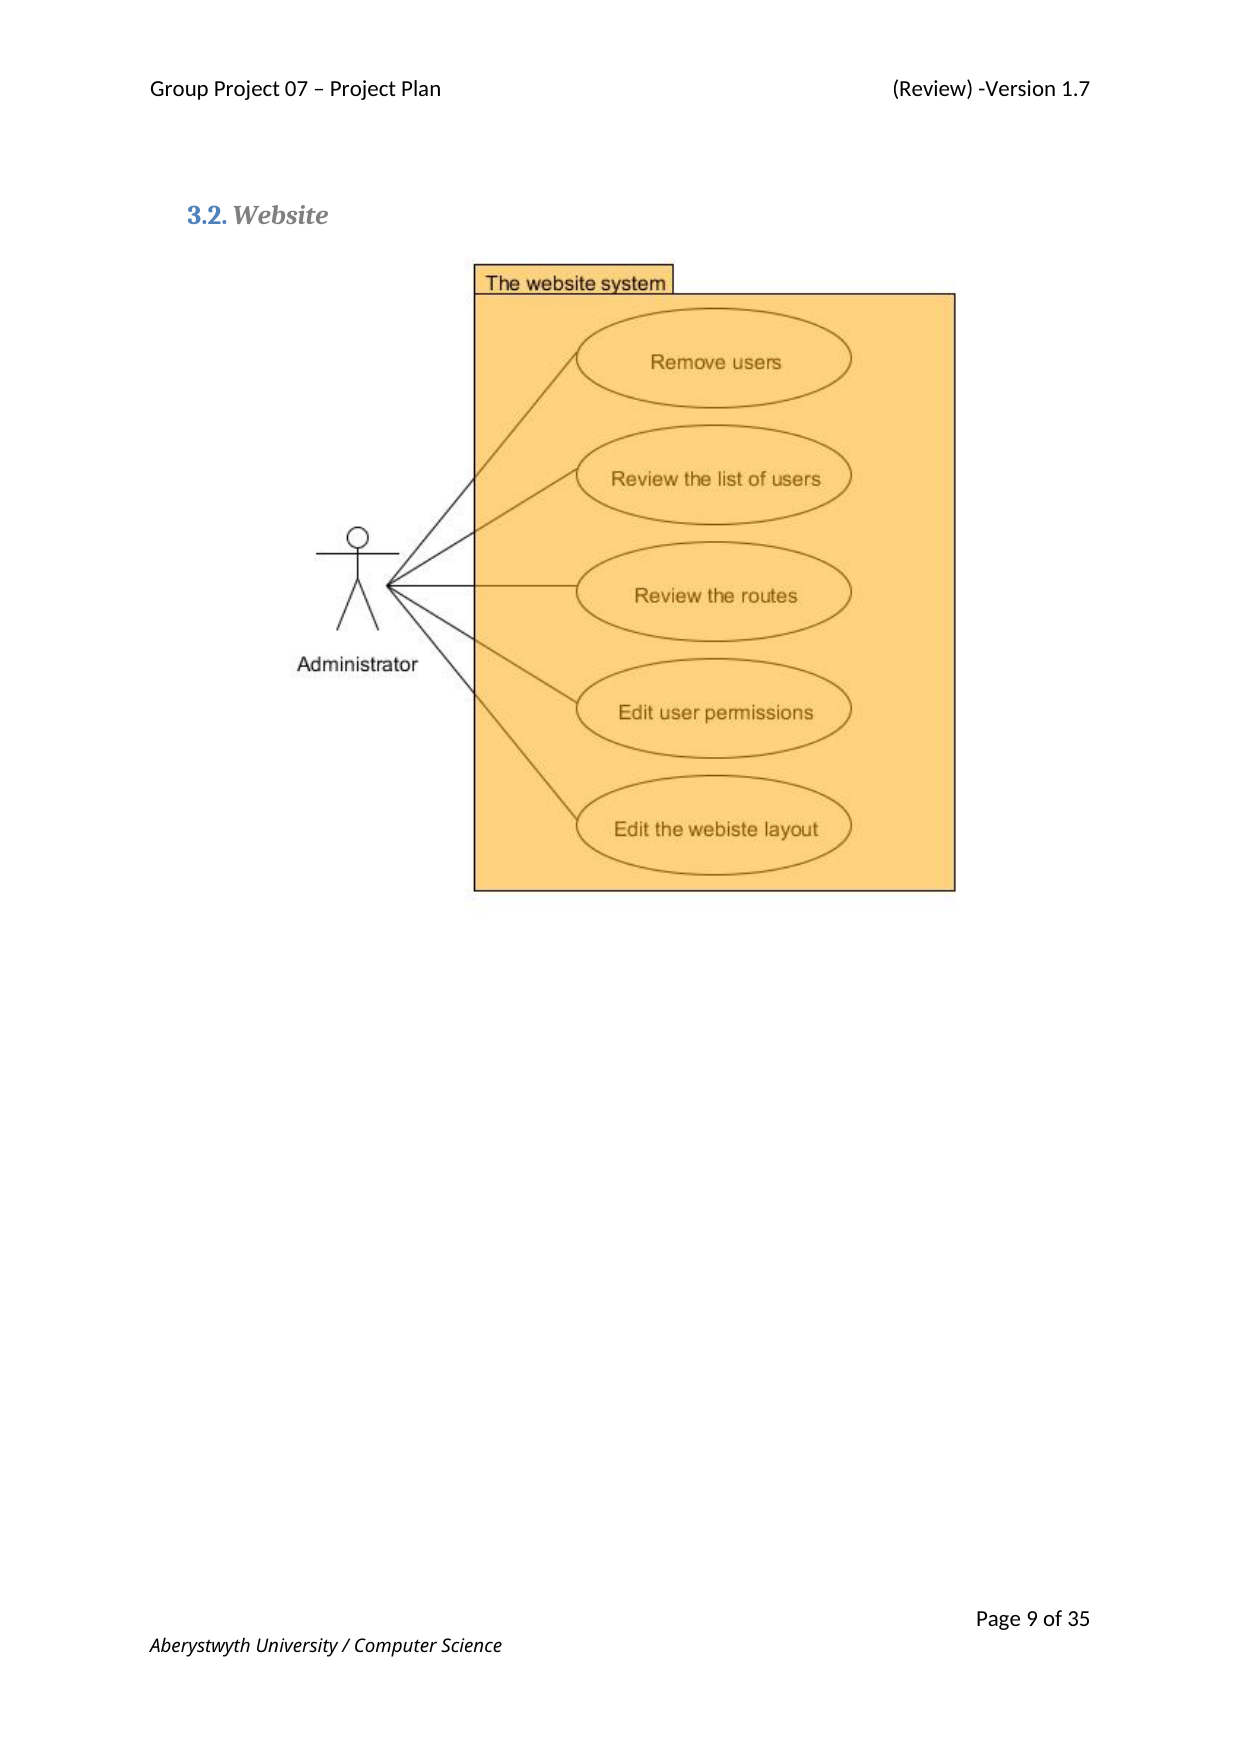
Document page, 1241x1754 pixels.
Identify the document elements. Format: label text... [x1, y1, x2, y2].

subtitle Website [187, 200, 1090, 231]
